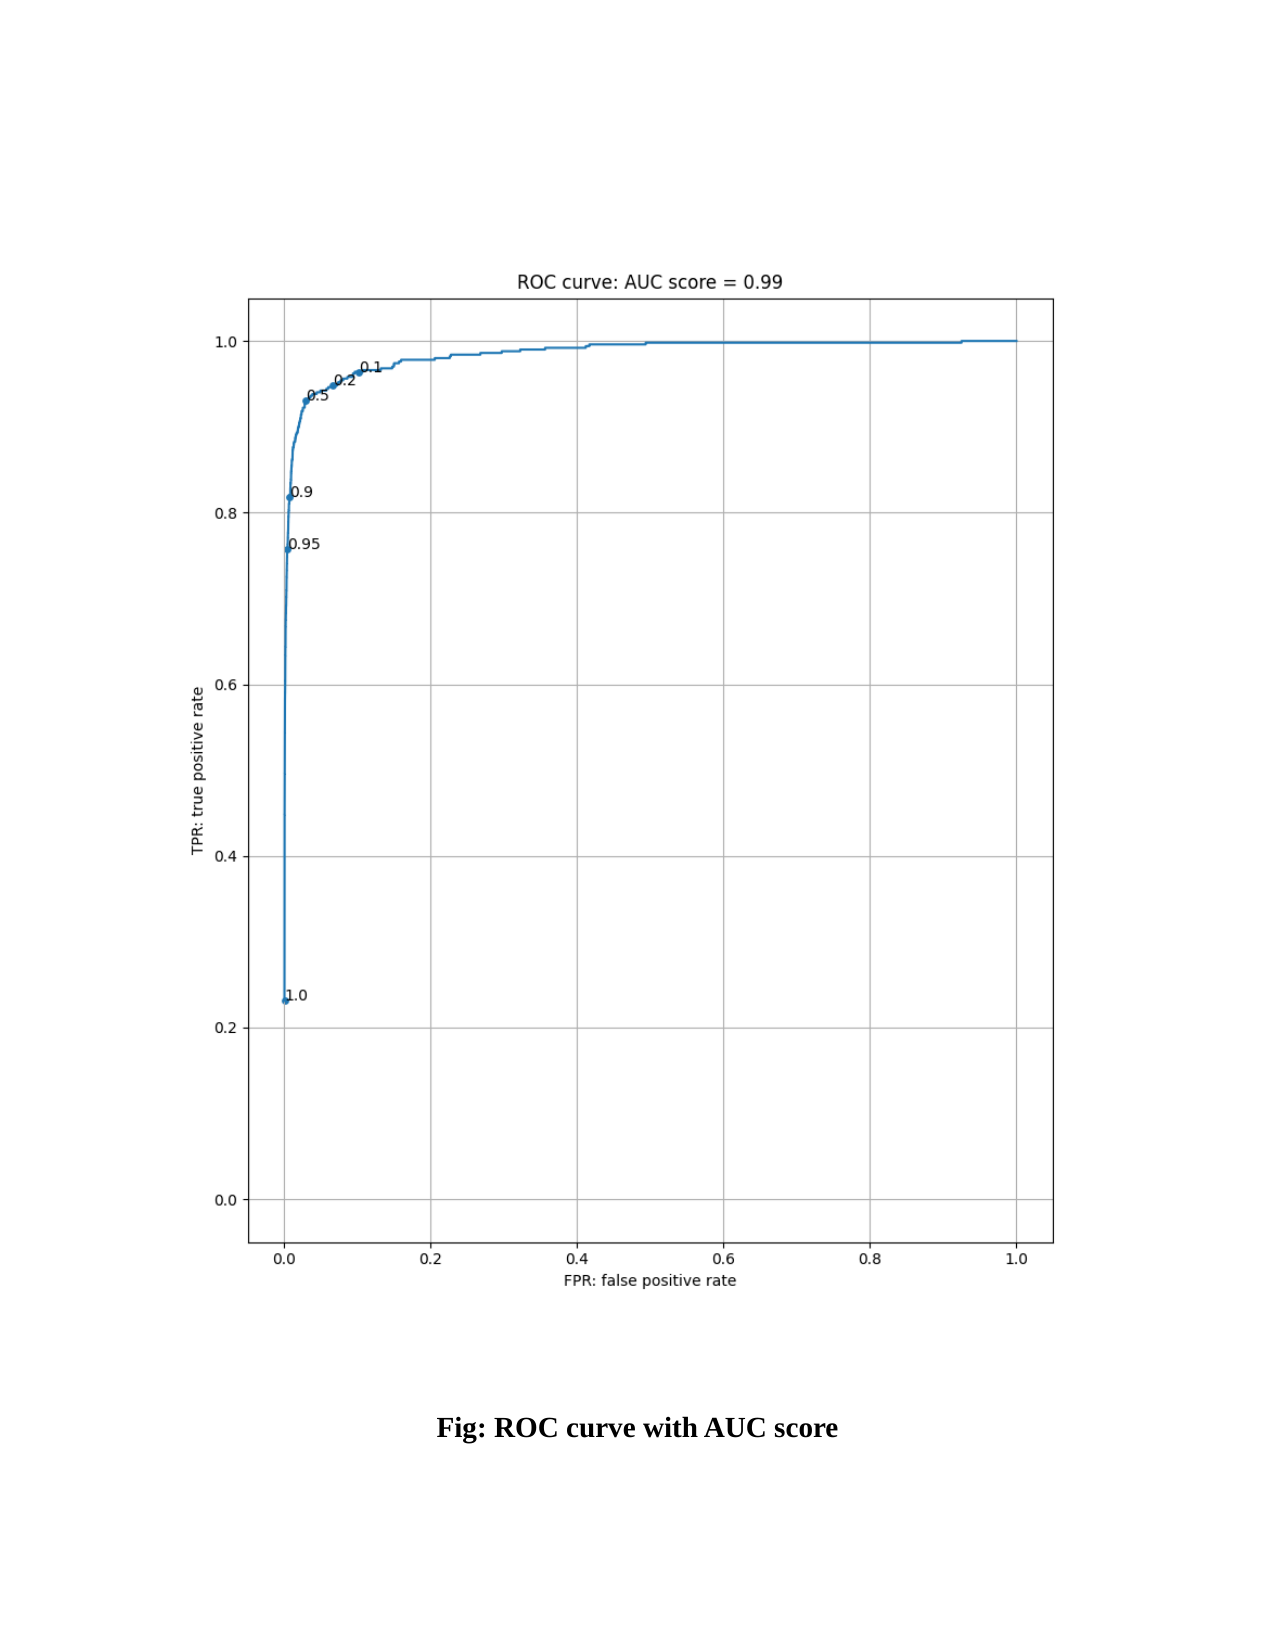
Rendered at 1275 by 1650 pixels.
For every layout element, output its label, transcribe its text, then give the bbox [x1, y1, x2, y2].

picture [118, 151, 1157, 1377]
text Fig: ROC curve with AUC score [118, 1410, 1157, 1444]
